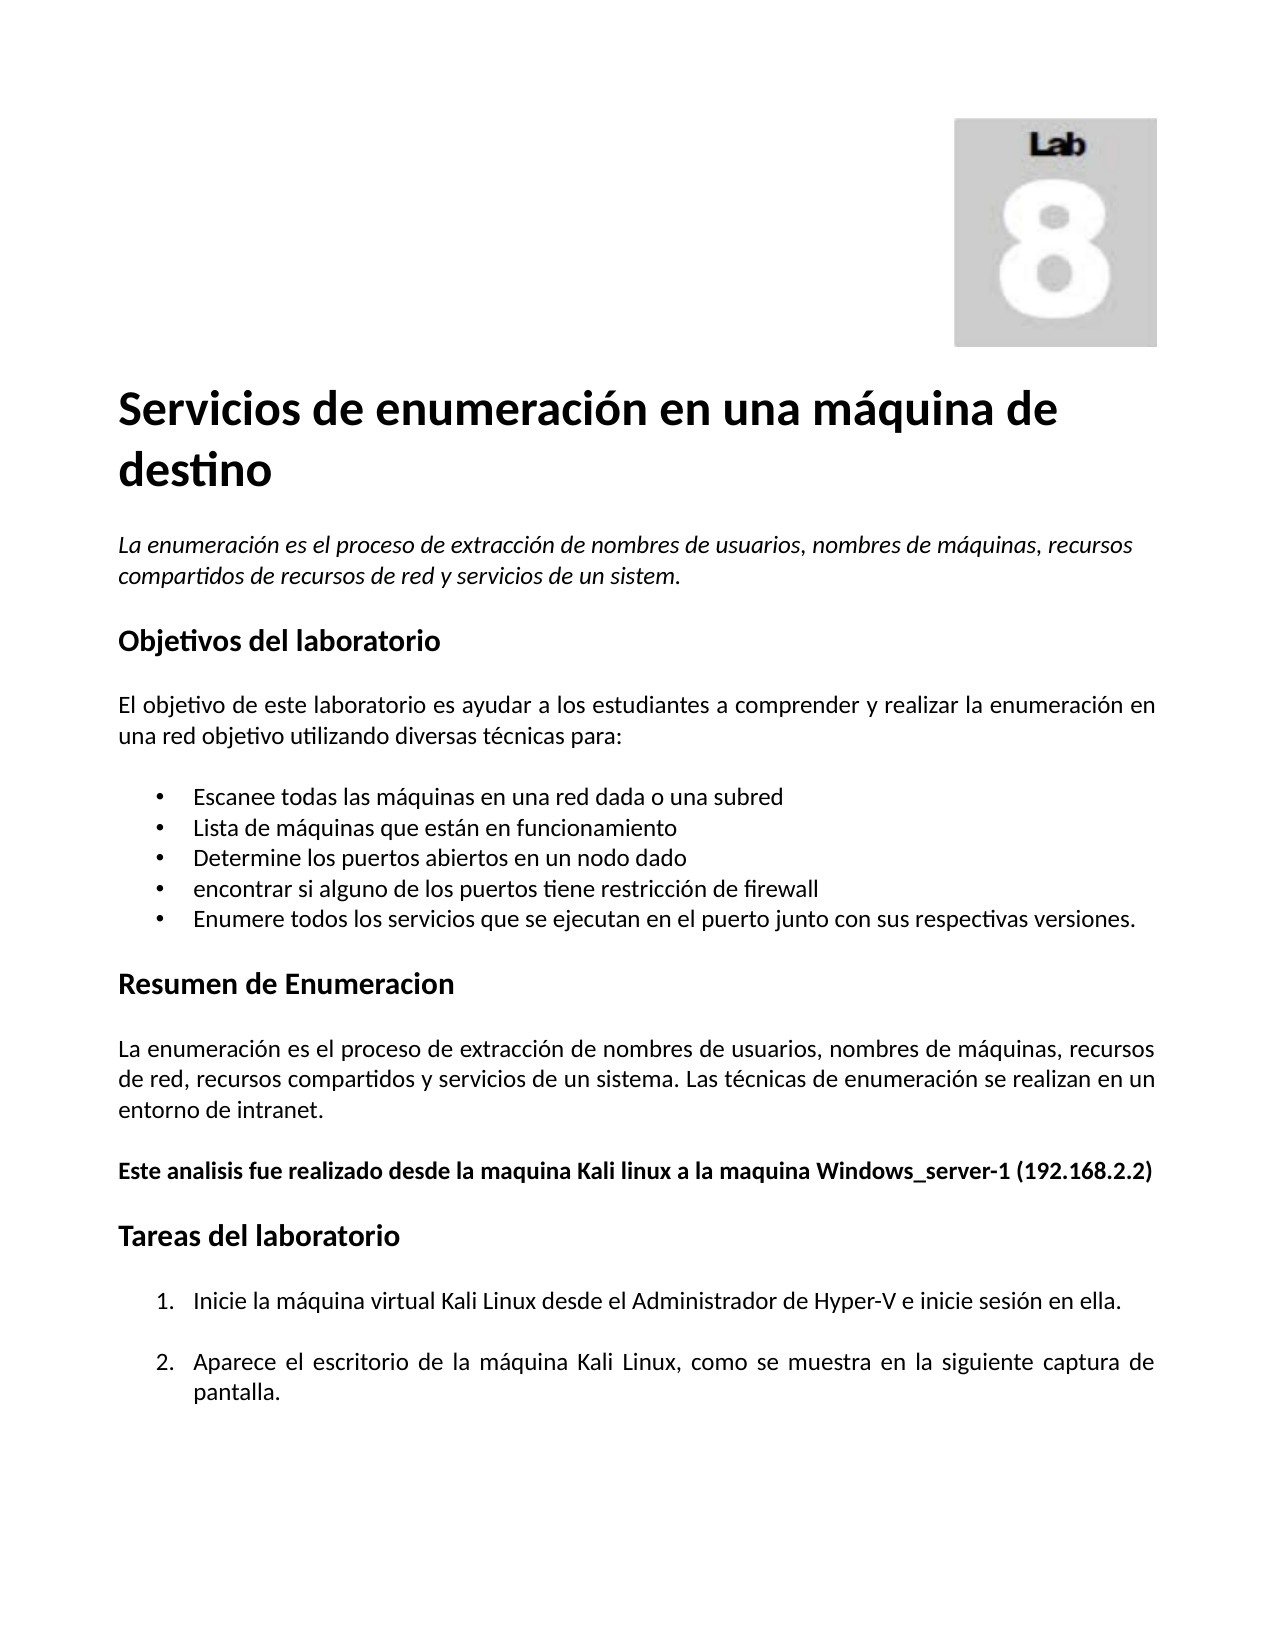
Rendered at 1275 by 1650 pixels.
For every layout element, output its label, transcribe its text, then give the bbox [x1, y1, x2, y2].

text Este analisis fue realizado desde la maquina Kali linux a la maquina Windows_server-1 (192.168.2.2) [118, 1155, 1157, 1186]
list Enumere todos los servicios que se ejecutan en el puerto junto con sus respectivas versiones. [156, 903, 1157, 934]
list encontrar si alguno de los puertos tiene restricción de firewall [156, 873, 1157, 903]
list Lista de máquinas que están en funcionamiento [156, 812, 1157, 842]
text El objetivo de este laboratorio es ayudar a los estudiantes a comprender y realizar la enumeración en una red objetivo utilizando diversas técnicas para: [118, 690, 1157, 751]
text Tareas del laboratorio [118, 1216, 1157, 1254]
picture [953, 118, 1157, 347]
list Aparece el escritorio de la máquina Kali Linux, como se muestra en la siguiente captura de pantalla. [156, 1346, 1157, 1407]
list Escanee todas las máquinas en una red dada o una subred [156, 781, 1157, 812]
text La enumeración es el proceso de extracción de nombres de usuarios, nombres de máquinas, recursos compartidos de recursos de red y servicios de un sistem. [118, 529, 1157, 591]
text La enumeración es el proceso de extracción de nombres de usuarios, nombres de máquinas, recursos de red, recursos compartidos y servicios de un sistema. Las técnicas de enumeración se realizan en un entorno de intranet. [118, 1033, 1157, 1124]
text Objetivos del laboratorio [118, 621, 1157, 659]
list Determine los puertos abiertos en un nodo dado [156, 842, 1157, 873]
list Inicie la máquina virtual Kali Linux desde el Administrador de Hyper-V e inicie sesión en ella. [156, 1285, 1157, 1315]
text Servicios de enumeración en una máquina de destino [118, 377, 1157, 499]
text Resumen de Enumeracion [118, 964, 1157, 1002]
